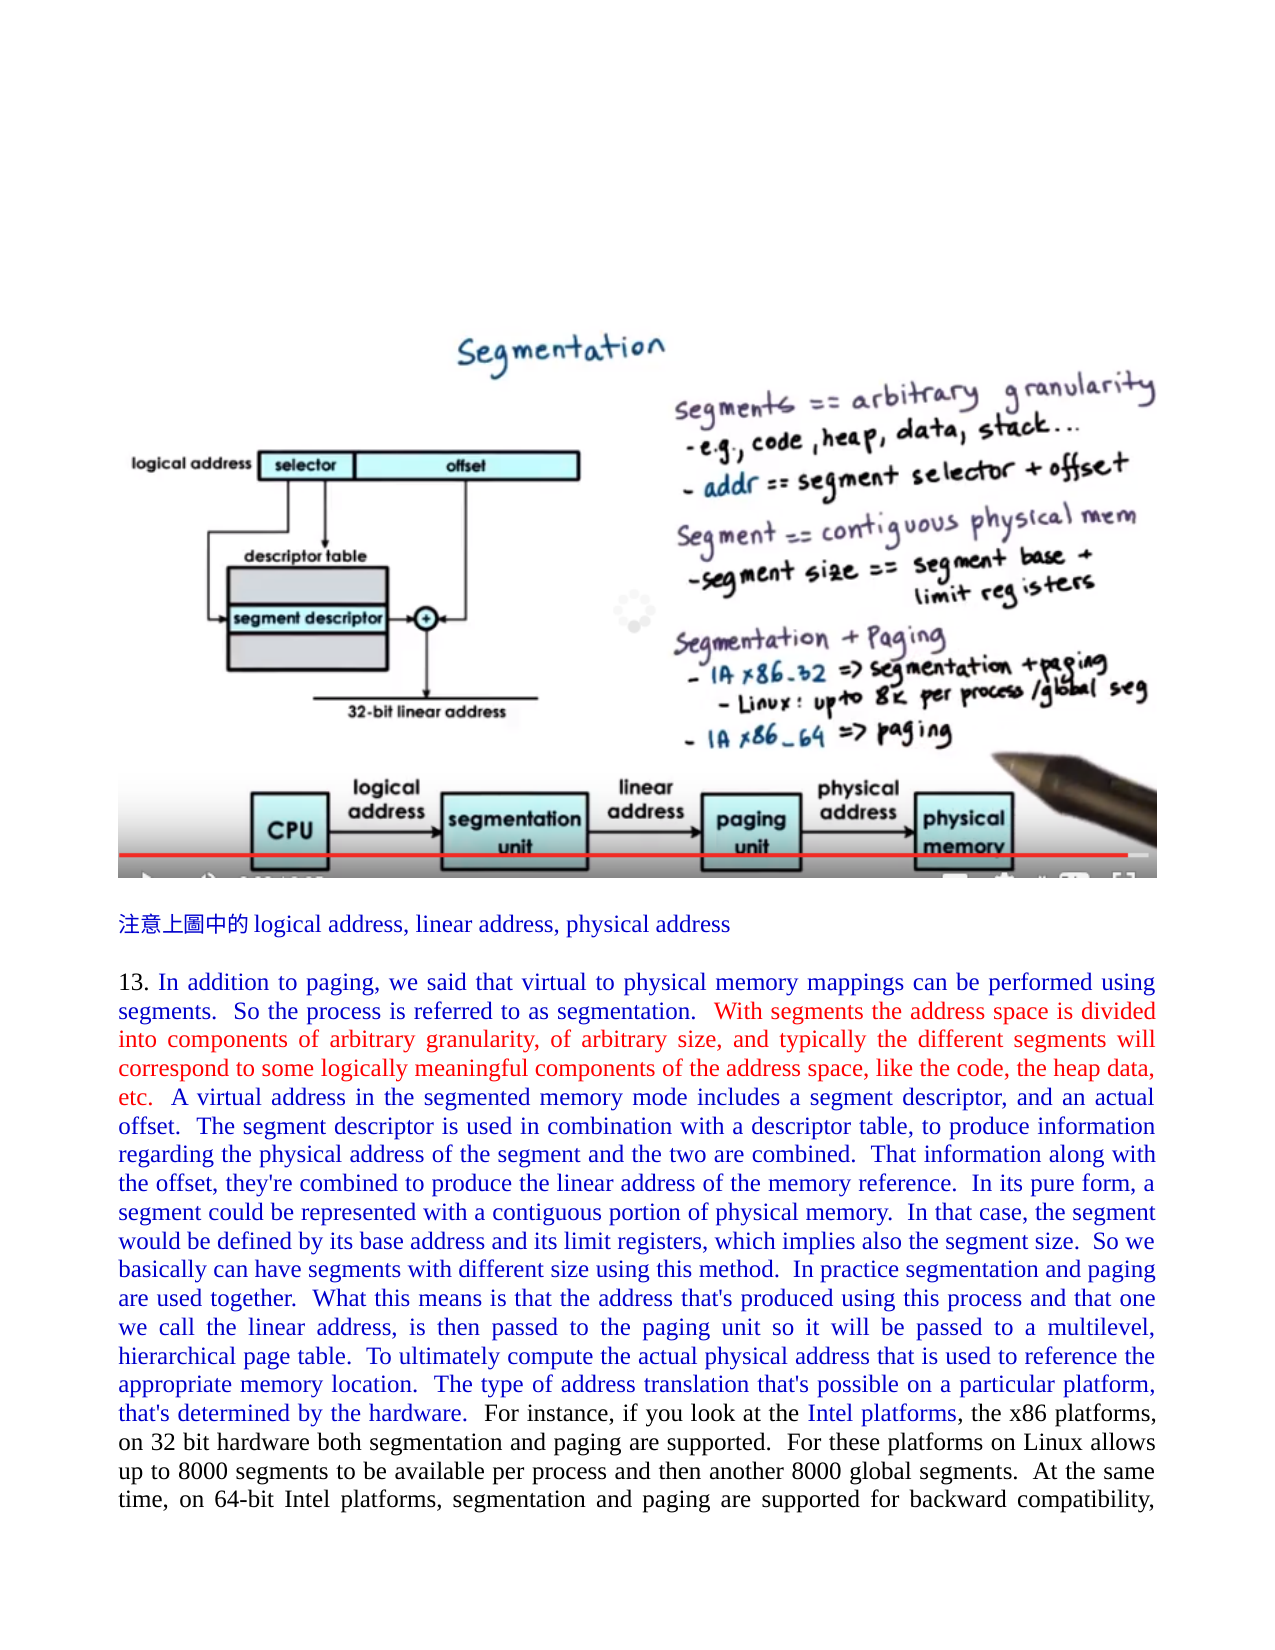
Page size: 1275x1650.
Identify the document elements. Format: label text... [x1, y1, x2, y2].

picture [118, 319, 1157, 878]
text 13. In addition to paging, we said that virtual to physical memory mappings can be performed using segments. So the process is referred to as segmentation. With segments the address space is divided into components of arbitrary granularity, of arbitrary size, and typically the different segments will correspond to some logically meaningful components of the address space, like the code, the heap data, etc. A virtual address in the segmented memory mode includes a segment descriptor, and an actual offset. The segment descriptor is used in combination with a descriptor table, to produce information regarding the physical address of the segment and the two are combined. That information along with the offset, they're combined to produce the linear address of the memory reference. In its pure form, a segment could be represented with a contiguous portion of physical memory. In that case, the segment would be defined by its base address and its limit registers, which implies also the segment size. So we basically can have segments with different size using this method. In practice segmentation and paging are used together. What this means is that the address that's produced using this process and that one we call the linear address, is then passed to the paging unit so it will be passed to a multilevel, hierarchical page table. To ultimately compute the actual physical address that is used to reference the appropriate memory location. The type of address translation that's possible on a particular platform, that's determined by the hardware. For instance, if you look at the Intel platforms, the x86 platforms, on 32 bit hardware both segmentation and paging are supported. For these platforms on Linux allows up to 8000 segments to be available per process and then another 8000 global segments. At the same time, on 64-bit Intel platforms, segmentation and paging are supported for backward compatibility, [118, 967, 1157, 1513]
text 注意上圖中的logical address, linear address, physical address [118, 907, 1157, 938]
